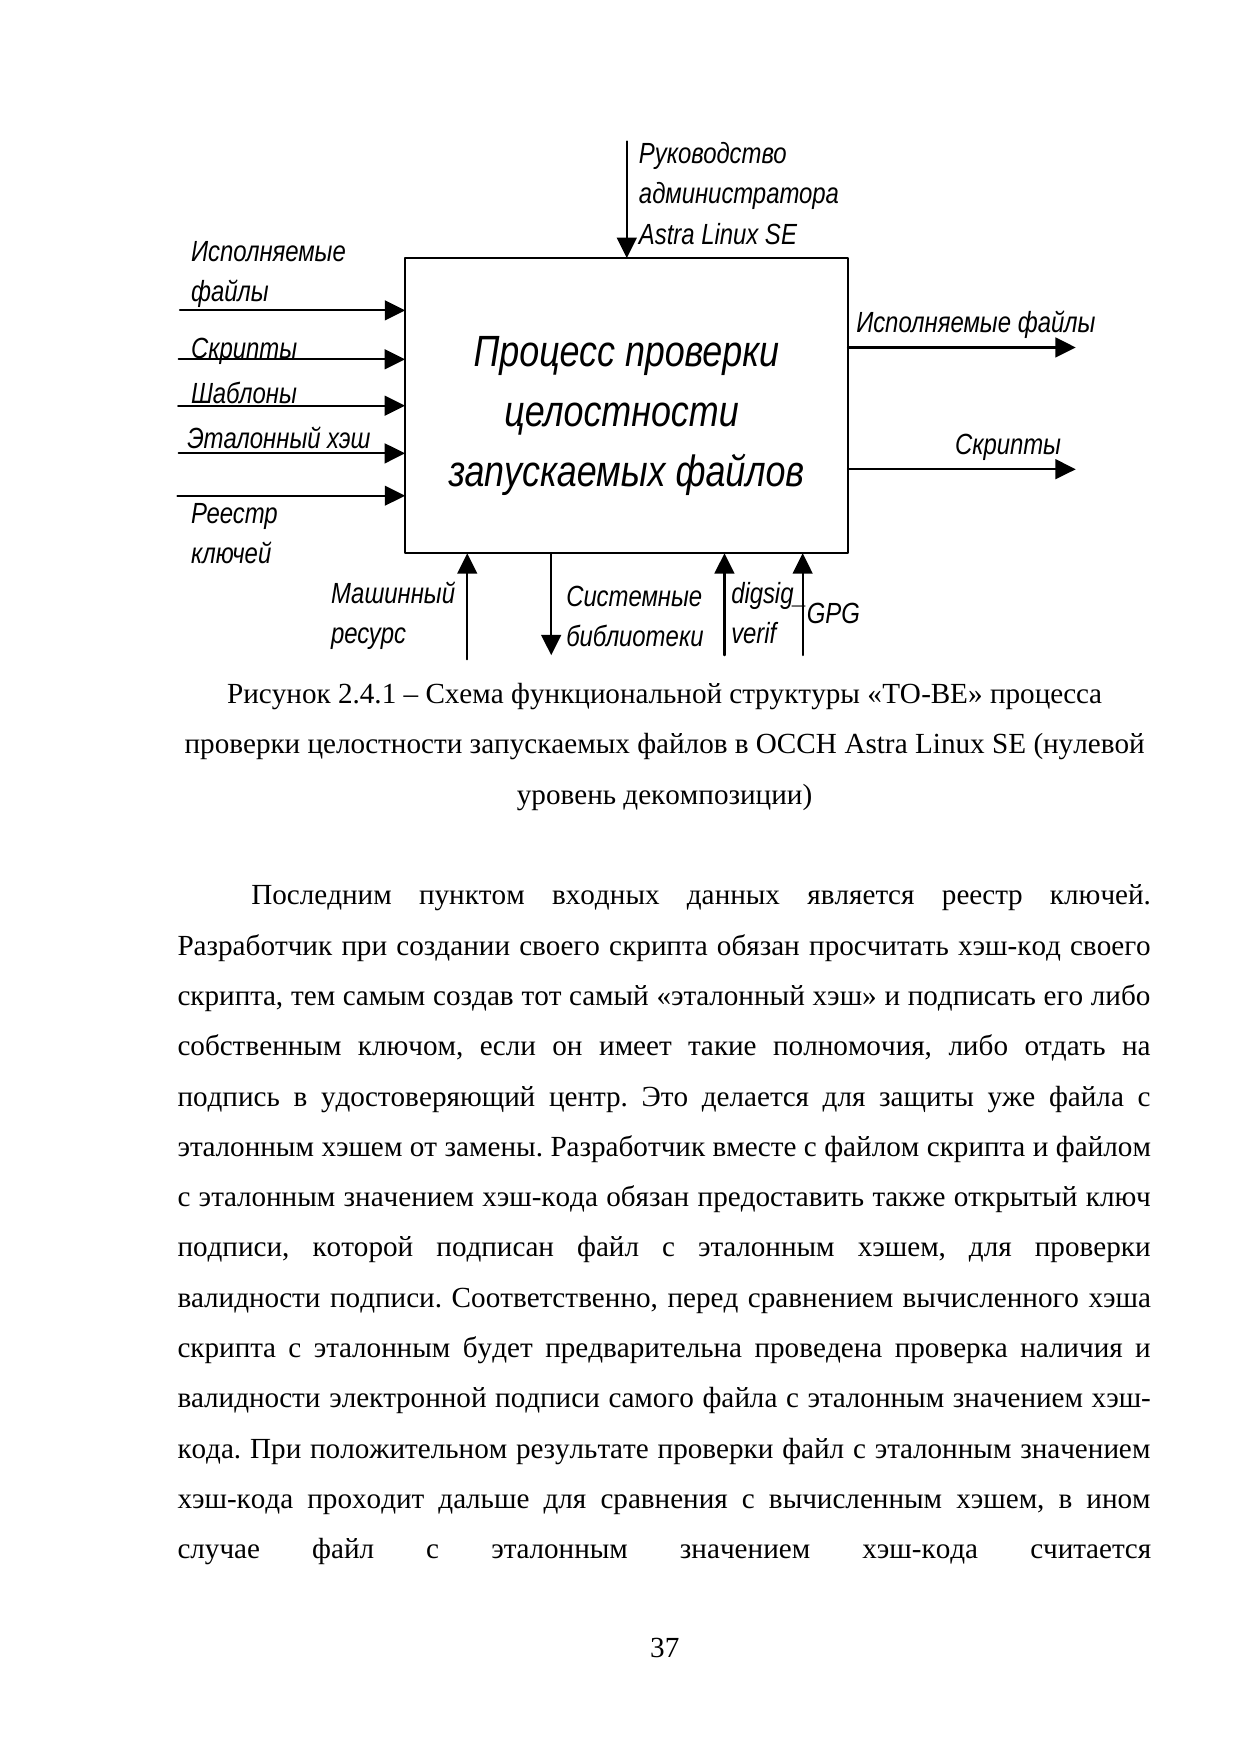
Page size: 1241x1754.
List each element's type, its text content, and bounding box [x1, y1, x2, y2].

text Последним пунктом входных данных является реестр ключей. Разработчик при создании своего скрипта обязан просчитать хэш-код своего скрипта, тем самым создав тот самый «эталонный хэш» и подписать его либо собственным ключом, если он имеет такие полномочия, либо отдать на подпись в удостоверяющий центр. Это делается для защиты уже файла с эталонным хэшем от замены. Разработчик вместе с файлом скрипта и файлом с эталонным значением хэш-кода обязан предоставить также открытый ключ подписи, которой подписан файл с эталонным хэшем, для проверки валидности подписи. Соответственно, перед сравнением вычисленного хэша скрипта с эталонным будет предварительна проведена проверка наличия и валидности электронной подписи самого файла с эталонным значением хэш-кода. При положительном результате проверки файл с эталонным значением хэш-кода проходит дальше для сравнения с вычисленным хэшем, в ином случае файл с эталонным значением хэш-кода считается [177, 877, 1152, 1565]
text Рисунок 2.4.1 – Схема функциональной структуры «TO-BE» процесса проверки целостности запускаемых файлов в ОССН Astra Linux SE (нулевой уровень декомпозиции) [177, 676, 1152, 810]
